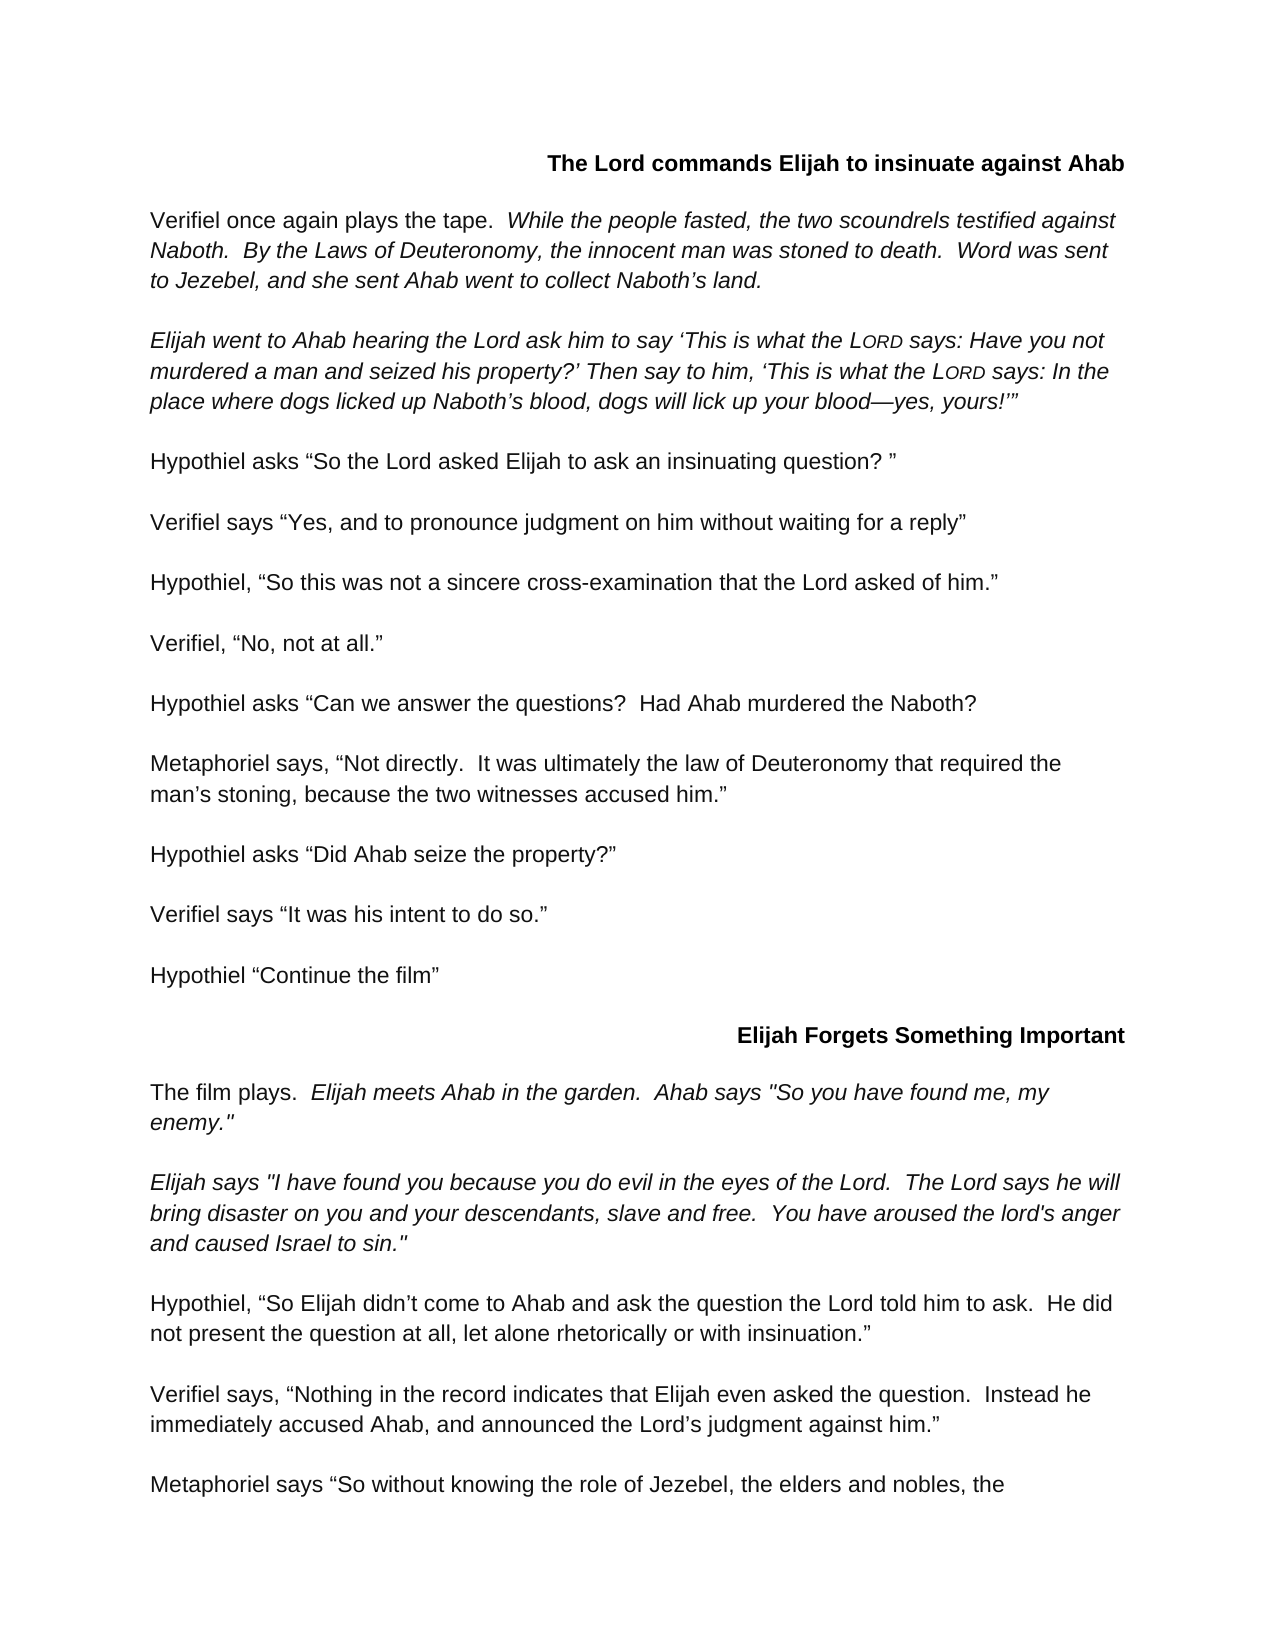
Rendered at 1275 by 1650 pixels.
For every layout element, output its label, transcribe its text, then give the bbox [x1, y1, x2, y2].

text Hypothiel asks “Did Ahab seize the property?” [150, 841, 1125, 867]
text Verifiel says “Yes, and to pronounce judgment on him without waiting for a reply” [150, 509, 1125, 535]
text Verifiel once again plays the tape. While the people fasted, the two scoundrels testified against Naboth. By the Laws of Deuteronomy, the innocent man was stoned to death. Word was sent to Jezebel, and she sent Ahab went to collect Naboth’s land. [150, 207, 1125, 293]
text Elijah says "I have found you because you do evil in the eyes of the Lord. The Lord says he will bring disaster on you and your descendants, slave and free. You have aroused the lord's anger and caused Israel to sin." [150, 1169, 1125, 1256]
text Metaphoriel says, “Not directly. It was ultimately the law of Deuteronomy that required the man’s stoning, because the two witnesses accused him.” [150, 750, 1125, 807]
subtitle Elijah Forgets Something Important [150, 1022, 1125, 1048]
text Hypothiel, “So Elijah didn’t come to Ahab and ask the question the Lord told him to ask. He did not present the question at all, let alone rhetorically or with insinuation.” [150, 1290, 1125, 1347]
text Elijah went to Ahab hearing the Lord ask him to say ‘This is what the Lord says: Have you not murdered a man and seized his property?’ Then say to him, ‘This is what the Lord says: In the place where dogs licked up Naboth’s blood, dogs will lick up your blood—yes, yours!’” [150, 327, 1125, 414]
text Verifiel says “It was his intent to do so.” [150, 901, 1125, 928]
text Hypothiel, “So this was not a sincere cross-examination that the Lord asked of him.” [150, 569, 1125, 595]
text Metaphoriel says “So without knowing the role of Jezebel, the elders and nobles, the [150, 1471, 1125, 1498]
text Hypothiel “Continue the film” [150, 962, 1125, 988]
text Hypothiel asks “Can we answer the questions? Had Ahab murdered the Naboth? [150, 690, 1125, 716]
text Verifiel says, “Nothing in the record indicates that Elijah even asked the question. Instead he immediately accused Ahab, and announced the Lord’s judgment against him.” [150, 1381, 1125, 1437]
text Hypothiel asks “So the Lord asked Elijah to ask an insinuating question? ” [150, 448, 1125, 474]
text The film plays. Elijah meets Ahab in the garden. Ahab says "So you have found me, my enemy." [150, 1079, 1125, 1135]
subtitle The Lord commands Elijah to insinuate against Ahab [150, 150, 1125, 176]
text Verifiel, “No, not at all.” [150, 629, 1125, 656]
